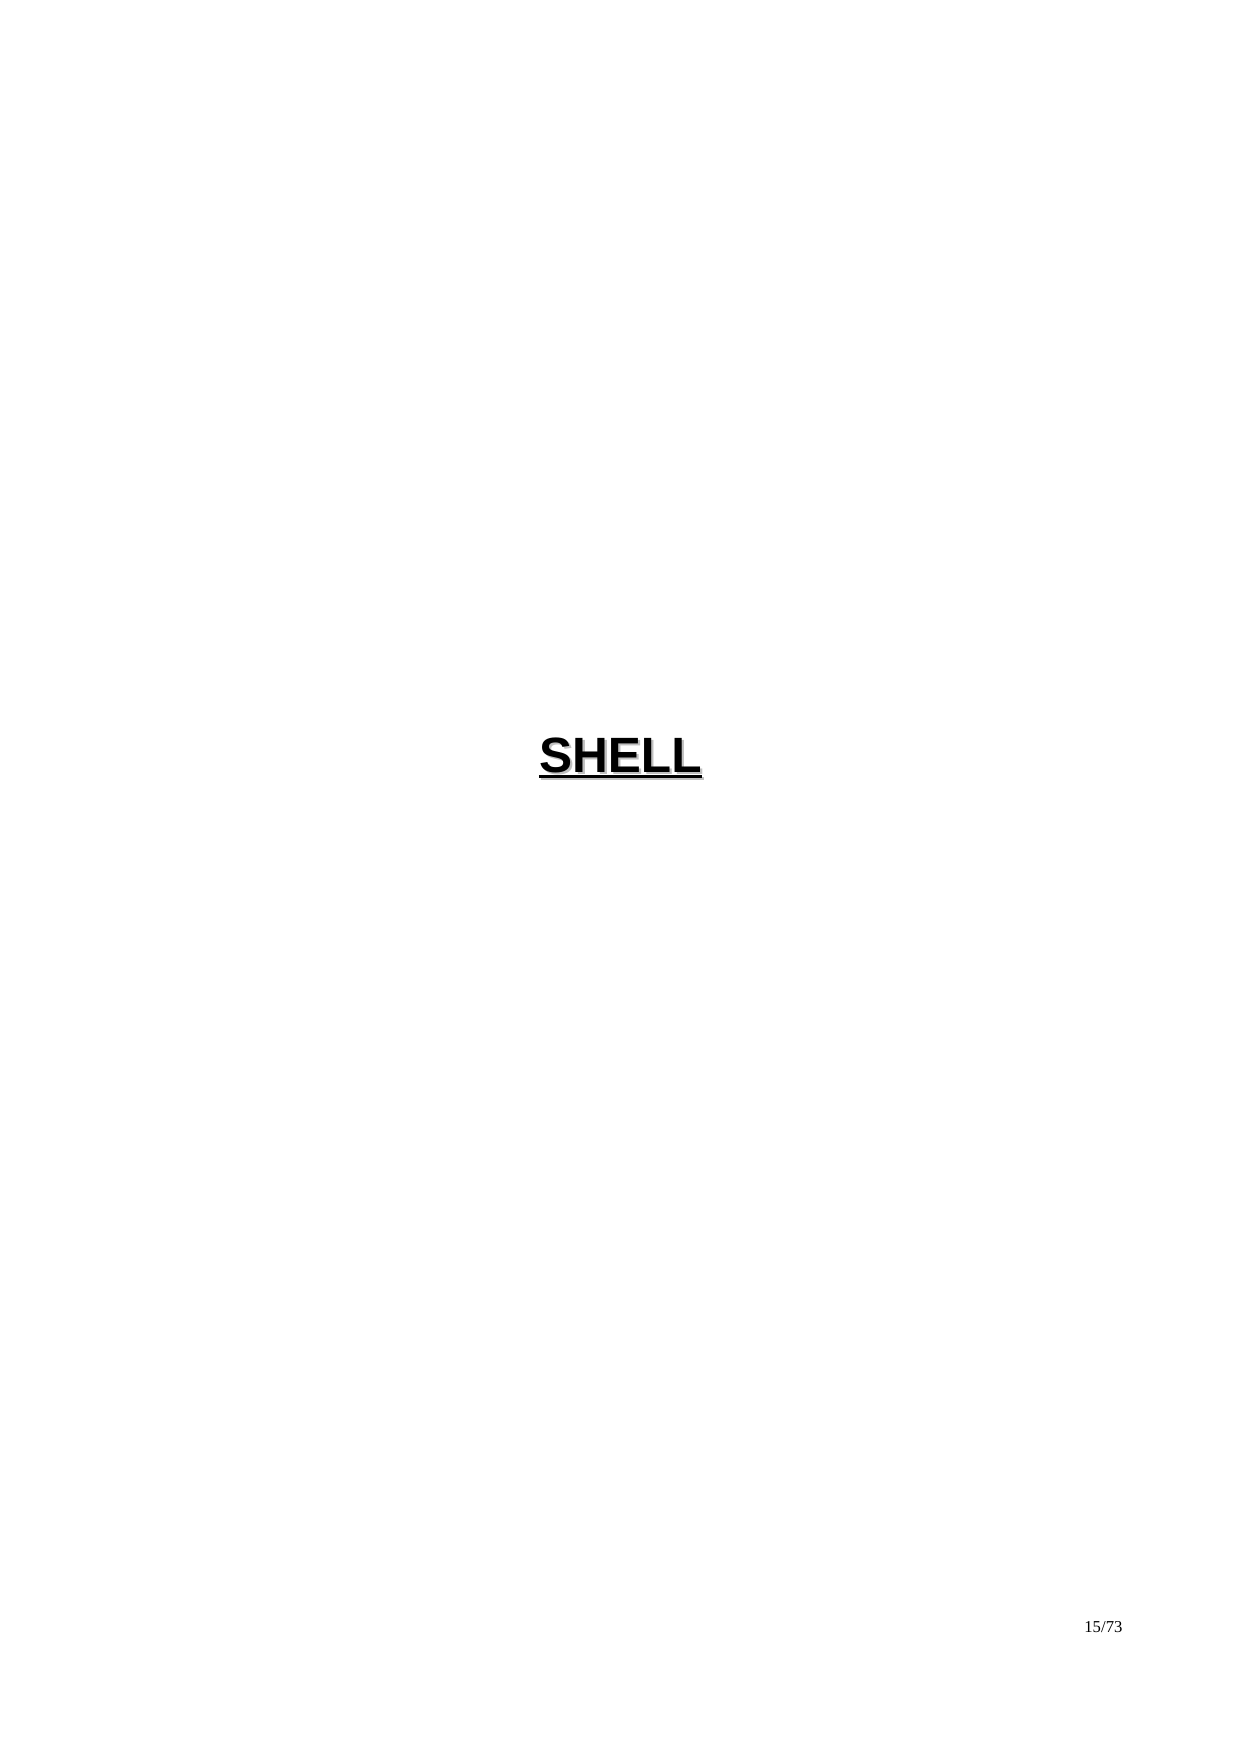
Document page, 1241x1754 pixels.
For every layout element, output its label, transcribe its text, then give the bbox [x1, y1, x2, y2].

subtitle SHELL [118, 726, 1122, 783]
